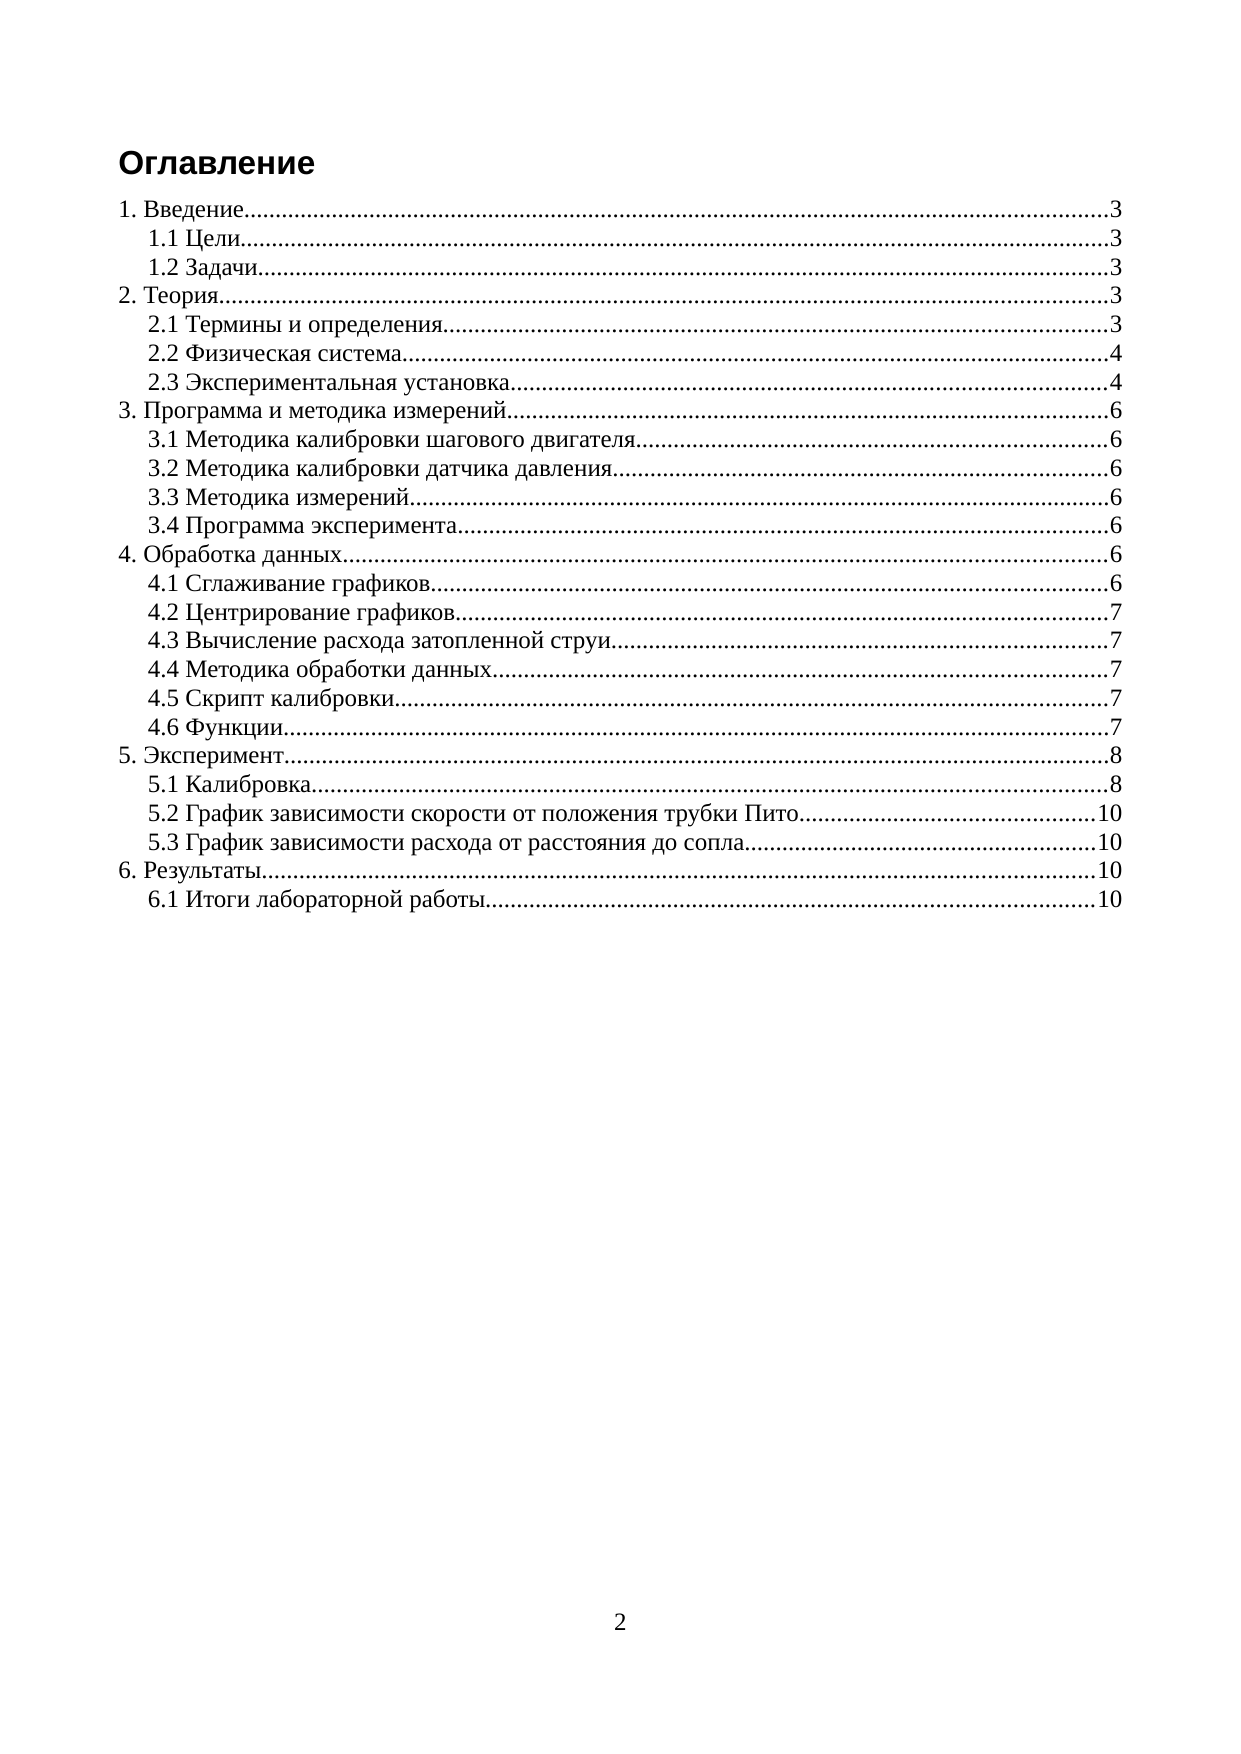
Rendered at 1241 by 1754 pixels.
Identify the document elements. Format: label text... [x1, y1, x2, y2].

text 4. Обработка данных 6 [118, 539, 1122, 568]
text 1. Введение 3 [118, 194, 1122, 223]
text 2.2 Физическая система 4 [148, 338, 1122, 367]
text 4.5 Скрипт калибровки 7 [148, 683, 1122, 712]
text 4.6 Функции 7 [148, 712, 1122, 740]
subtitle Оглавление [118, 143, 1122, 182]
text 3.2 Методика калибровки датчика давления 6 [148, 453, 1122, 482]
text 2.3 Экспериментальная установка 4 [148, 367, 1122, 395]
text 4.1 Сглаживание графиков 6 [148, 568, 1122, 597]
text 3.4 Программа эксперимента 6 [148, 510, 1122, 539]
text 5. Эксперимент 8 [118, 740, 1122, 769]
text 3.1 Методика калибровки шагового двигателя 6 [148, 424, 1122, 453]
text 4.4 Методика обработки данных 7 [148, 654, 1122, 683]
text 4.3 Вычисление расхода затопленной струи 7 [148, 625, 1122, 654]
text 3.3 Методика измерений 6 [148, 482, 1122, 510]
text 1.1 Цели 3 [148, 223, 1122, 252]
text 2.1 Термины и определения 3 [148, 309, 1122, 338]
text 6. Результаты 10 [118, 855, 1122, 884]
text 6.1 Итоги лабораторной работы 10 [148, 884, 1122, 913]
text 5.1 Калибровка 8 [148, 769, 1122, 798]
text 4.2 Центрирование графиков 7 [148, 597, 1122, 625]
text 1.2 Задачи 3 [148, 252, 1122, 280]
text 5.3 График зависимости расхода от расстояния до сопла 10 [148, 827, 1122, 855]
text 2. Теория 3 [118, 280, 1122, 309]
text 5.2 График зависимости скорости от положения трубки Пито 10 [148, 798, 1122, 827]
text 3. Программа и методика измерений 6 [118, 395, 1122, 424]
